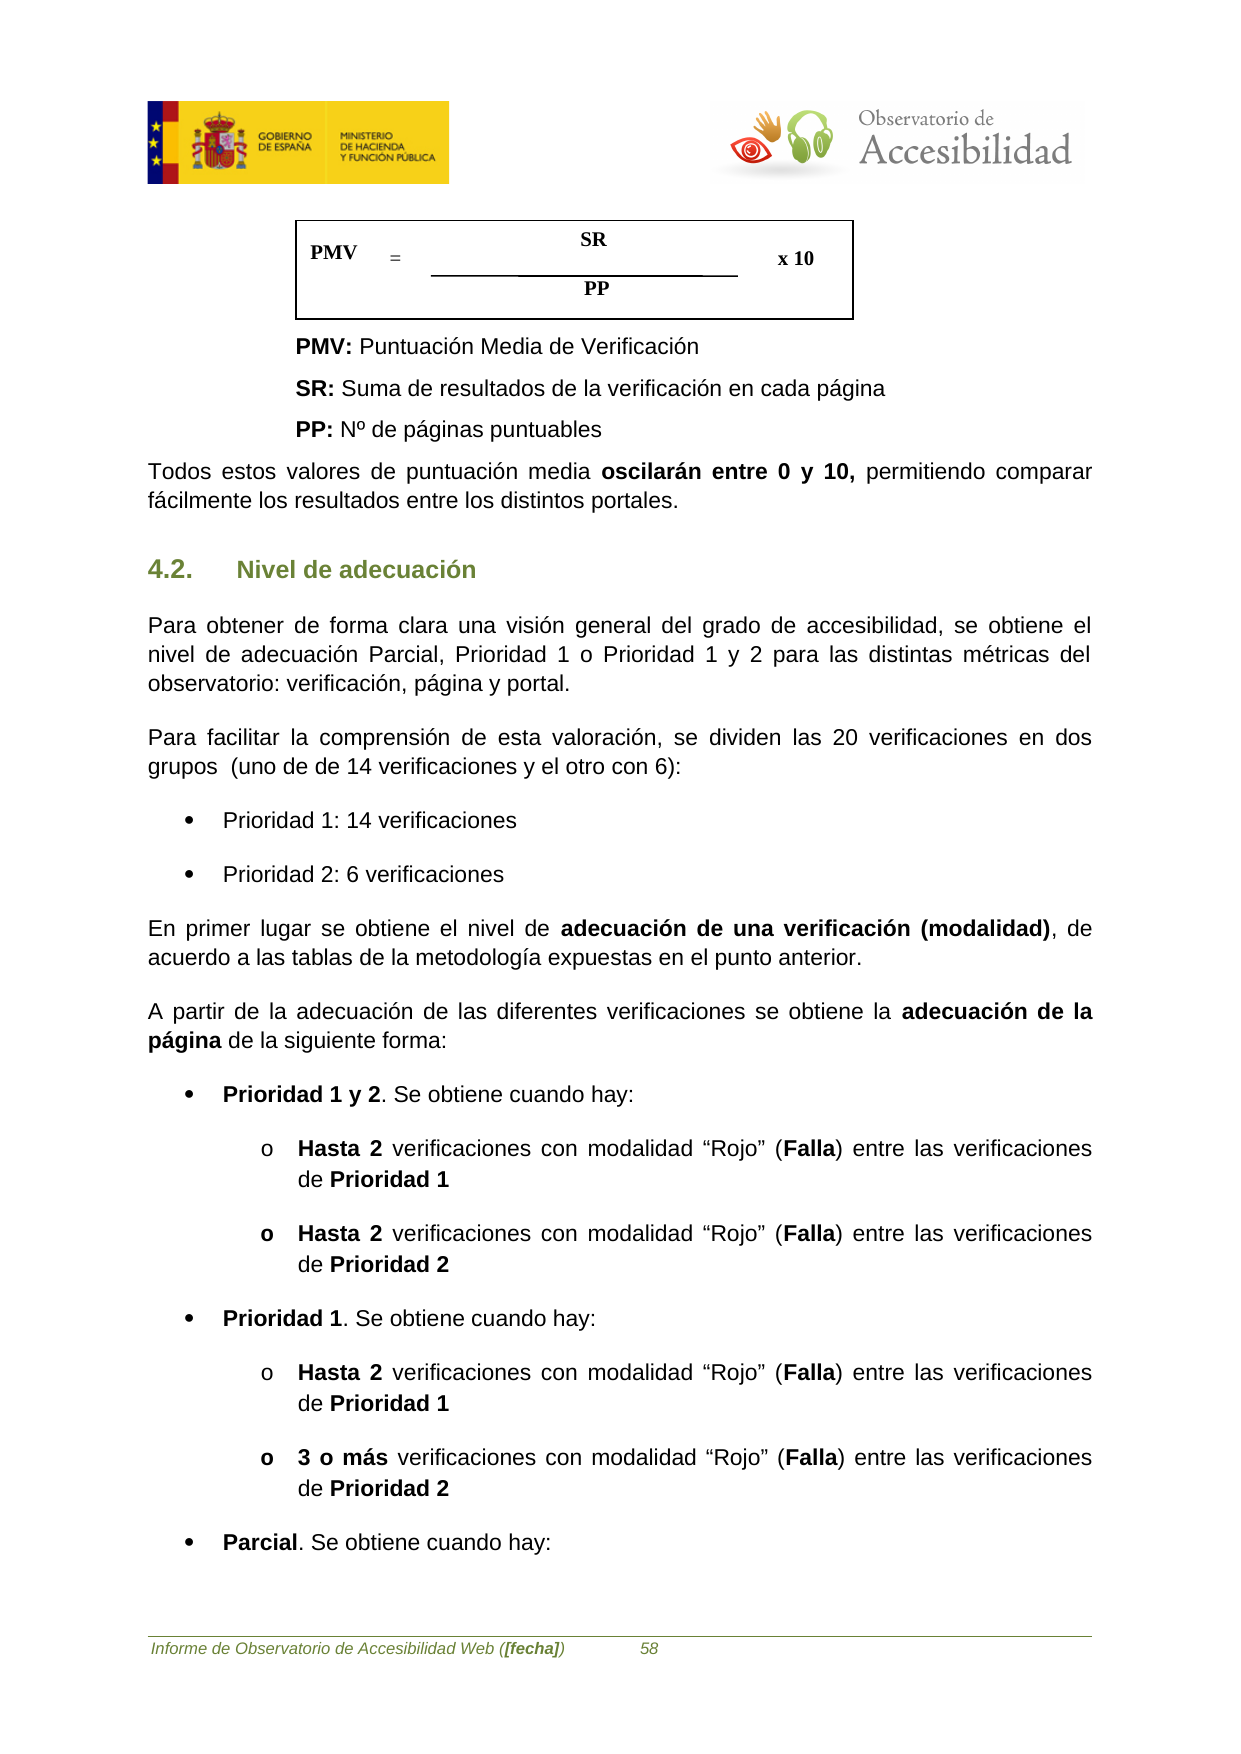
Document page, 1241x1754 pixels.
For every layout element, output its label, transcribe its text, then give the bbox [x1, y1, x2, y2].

list 3 o más verificaciones con modalidad “Rojo” (Falla) entre las verificaciones de Prioridad 2 [260, 1443, 1092, 1501]
text A partir de la adecuación de las diferentes verificaciones se obtiene la adecuación de la página de la siguiente forma: [148, 998, 1092, 1053]
list Hasta 2 verificaciones con modalidad “Rojo” (Falla) entre las verificaciones de Prioridad 1 [260, 1135, 1092, 1192]
list Prioridad 2: 6 verificaciones [185, 861, 1092, 887]
text Para obtener de forma clara una visión general del grado de accesibilidad, se obtiene el nivel de adecuación Parcial, Prioridad 1 o Prioridad 1 y 2 para las distintas métricas del observatorio: verificación, página y portal. [148, 612, 1092, 697]
picture [147, 101, 450, 184]
list Prioridad 1 y 2. Se obtiene cuando hay: [185, 1081, 1092, 1107]
list Prioridad 1: 14 verificaciones [185, 807, 1092, 833]
subtitle Nivel de adecuación [148, 553, 1092, 584]
text Todos estos valores de puntuación media oscilarán entre 0 y 10, permitiendo comparar fácilmente los resultados entre los distintos portales. [148, 458, 1092, 513]
text Para facilitar la comprensión de esta valoración, se dividen las 20 verificaciones en dos grupos (uno de de 14 verificaciones y el otro con 6): [148, 724, 1092, 779]
list Hasta 2 verificaciones con modalidad “Rojo” (Falla) entre las verificaciones de Prioridad 1 [260, 1359, 1092, 1416]
list Parcial. Se obtiene cuando hay: [185, 1528, 1092, 1555]
text PMV: Puntuación Media de Verificación [295, 333, 1092, 359]
text SR: Suma de resultados de la verificación en cada página [295, 375, 1092, 401]
list Hasta 2 verificaciones con modalidad “Rojo” (Falla) entre las verificaciones de Prioridad 2 [260, 1220, 1092, 1277]
picture [710, 101, 1086, 184]
text En primer lugar se obtiene el nivel de adecuación de una verificación (modalidad), de acuerdo a las tablas de la metodología expuestas en el punto anterior. [148, 915, 1092, 970]
list Prioridad 1. Se obtiene cuando hay: [185, 1305, 1092, 1331]
text PP: Nº de páginas puntuables [295, 416, 1092, 442]
